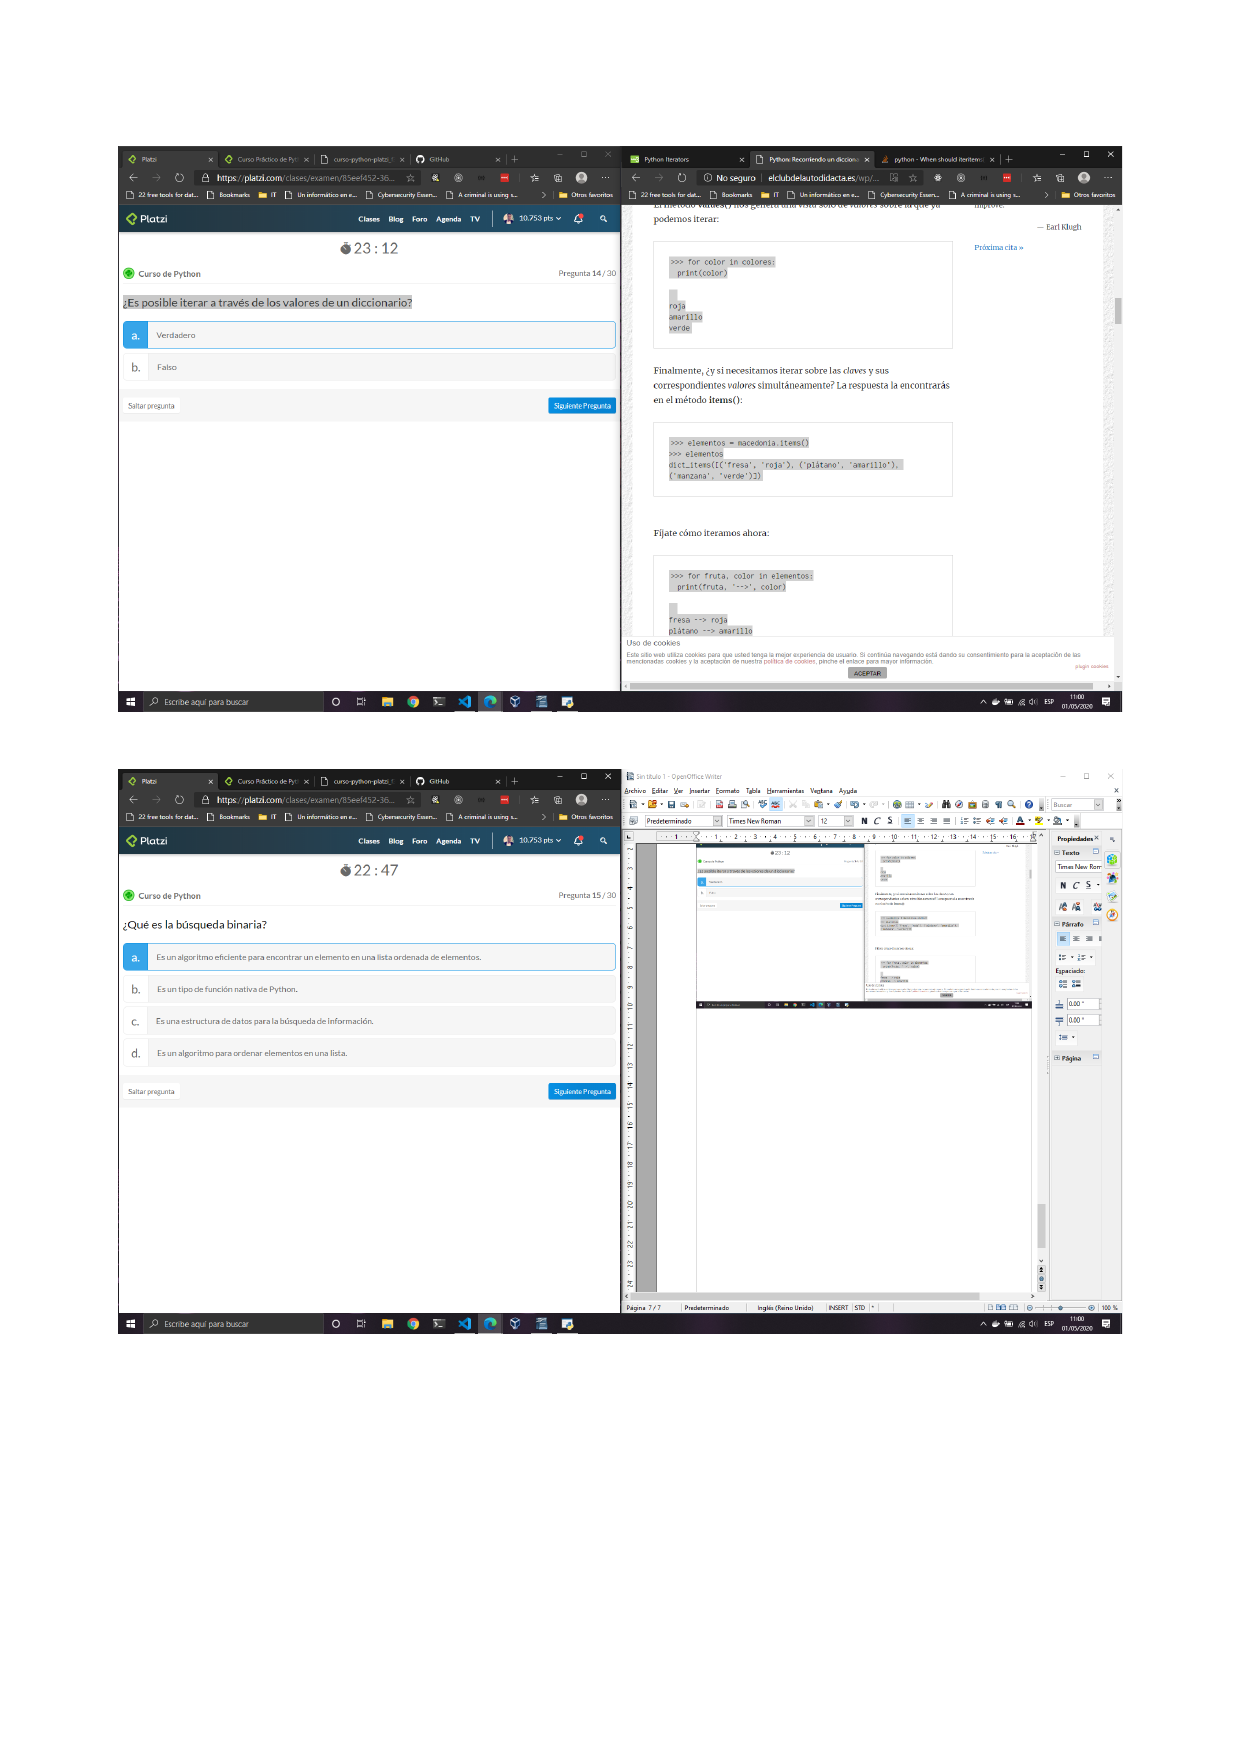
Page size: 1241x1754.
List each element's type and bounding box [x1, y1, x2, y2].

picture [118, 146, 1123, 712]
picture [118, 769, 1123, 1334]
